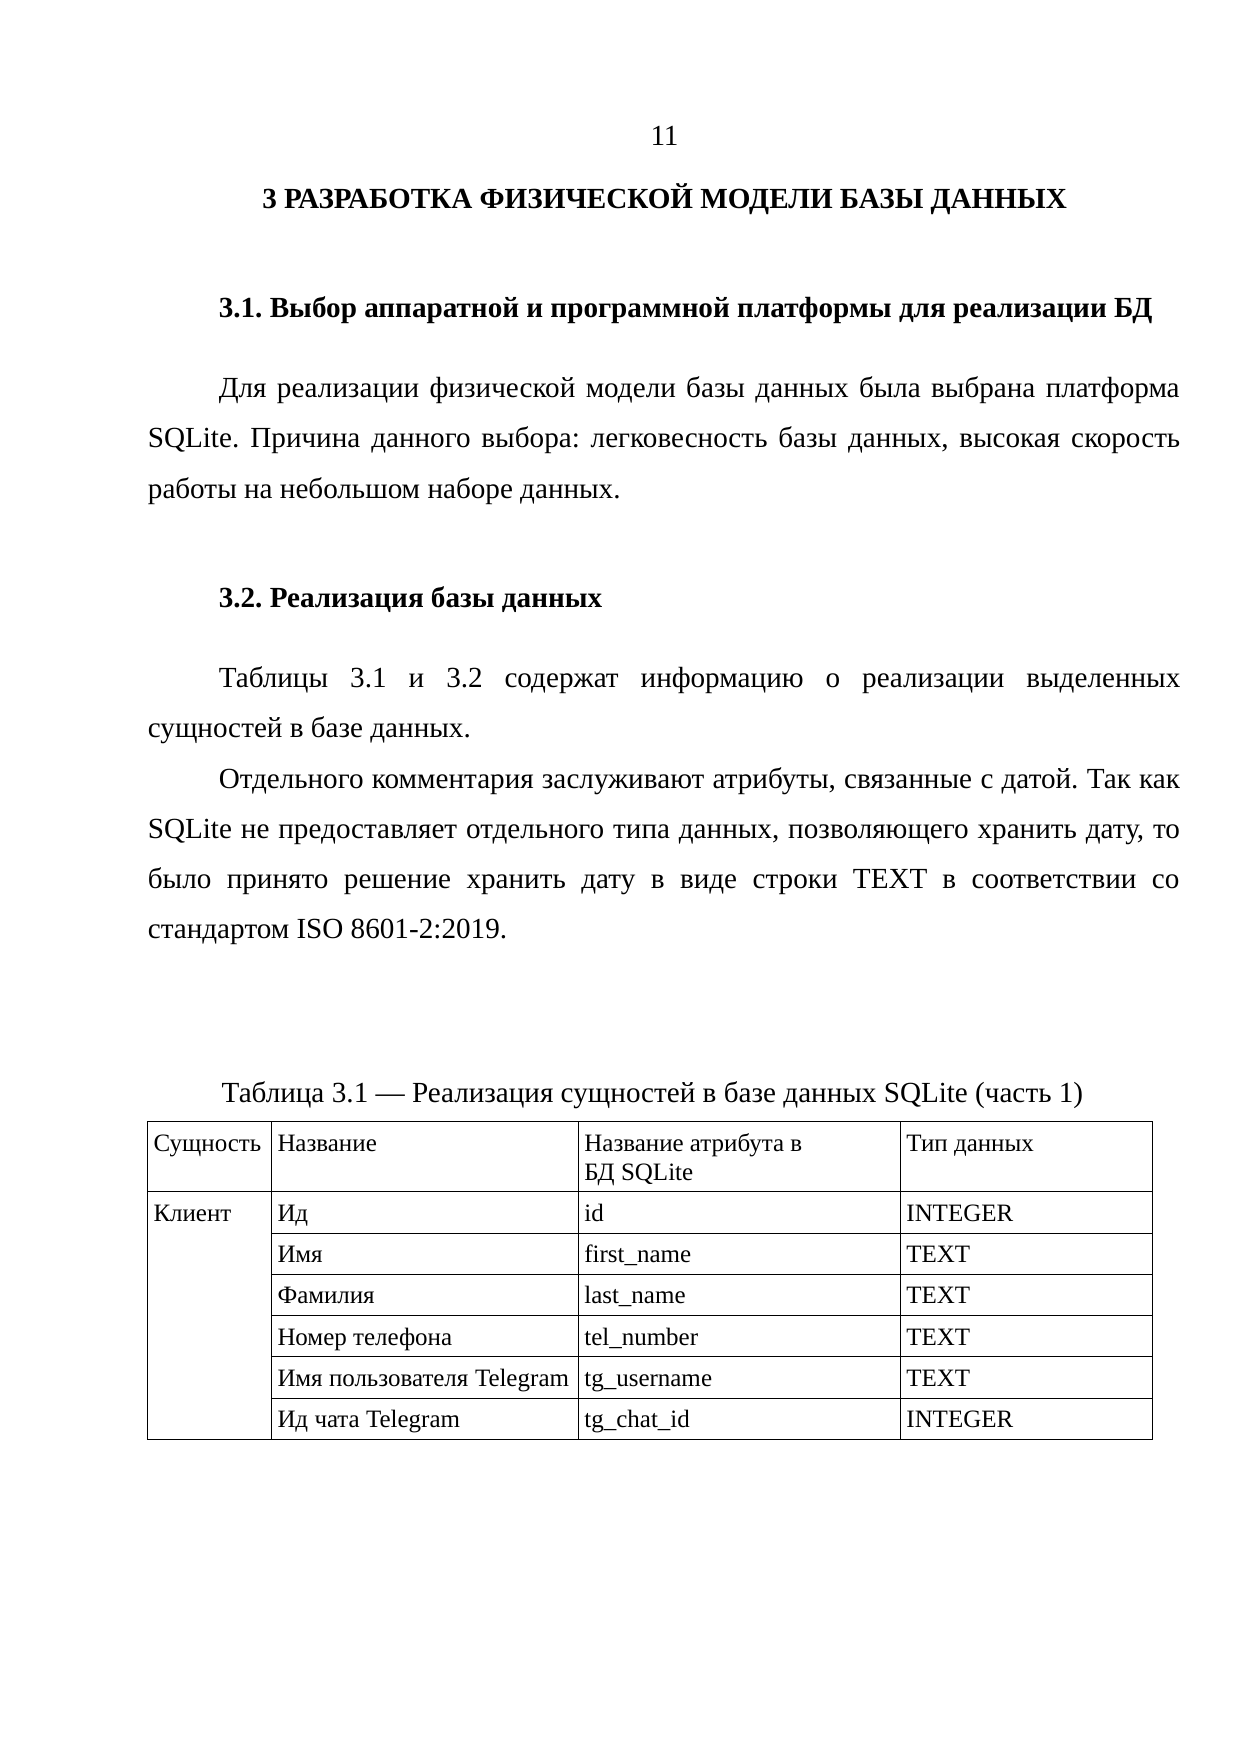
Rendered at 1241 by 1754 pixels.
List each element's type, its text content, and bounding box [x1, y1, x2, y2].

table_cell TEXT [901, 1234, 1152, 1274]
table_cell Ид [272, 1192, 578, 1232]
text Отдельного комментария заслуживают атрибуты, связанные с датой. Так как SQLite не предоставляет отдельного типа данных, позволяющего хранить дату, то было принято решение хранить дату в виде строки TEXT в соответствии со стандартом ISO 8601-2:2019. [148, 761, 1181, 945]
subtitle Разработка физической модели базы данных [148, 181, 1181, 215]
table_cell first_name [579, 1234, 900, 1274]
table_cell tg_username [579, 1357, 900, 1397]
table_cell TEXT [901, 1316, 1152, 1356]
table_header Сущность [148, 1122, 271, 1191]
table_header Тип данных [901, 1122, 1152, 1191]
table_cell id [579, 1192, 900, 1232]
table_cell Фамилия [272, 1275, 578, 1315]
table_header Название [272, 1122, 578, 1191]
table_cell Клиент [148, 1192, 271, 1439]
table_cell INTEGER [901, 1192, 1152, 1232]
table_cell Имя [272, 1234, 578, 1274]
table_header Название атрибута в БД SQLite [579, 1122, 900, 1191]
table_cell Ид чата Telegram [272, 1399, 578, 1439]
text Таблица 3.1 — Реализация сущностей в базе данных SQLite (часть 1) [148, 1075, 1181, 1109]
table_cell TEXT [901, 1275, 1152, 1315]
subtitle Реализация базы данных [148, 580, 1181, 614]
table_cell TEXT [901, 1357, 1152, 1397]
subtitle Выбор аппаратной и программной платформы для реализации БД [148, 291, 1181, 324]
table_cell tg_chat_id [579, 1399, 900, 1439]
table_cell tel_number [579, 1316, 900, 1356]
text Таблицы 3.1 и 3.2 содержат информацию о реализации выделенных сущностей в базе данных. [148, 660, 1181, 744]
table_cell last_name [579, 1275, 900, 1315]
table_cell Имя пользователя Telegram [272, 1357, 578, 1397]
table_cell Номер телефона [272, 1316, 578, 1356]
text Для реализации физической модели базы данных была выбрана платформа SQLite. Причина данного выбора: легковесность базы данных, высокая скорость работы на небольшом наборе данных. [148, 370, 1181, 504]
table_cell INTEGER [901, 1399, 1152, 1439]
